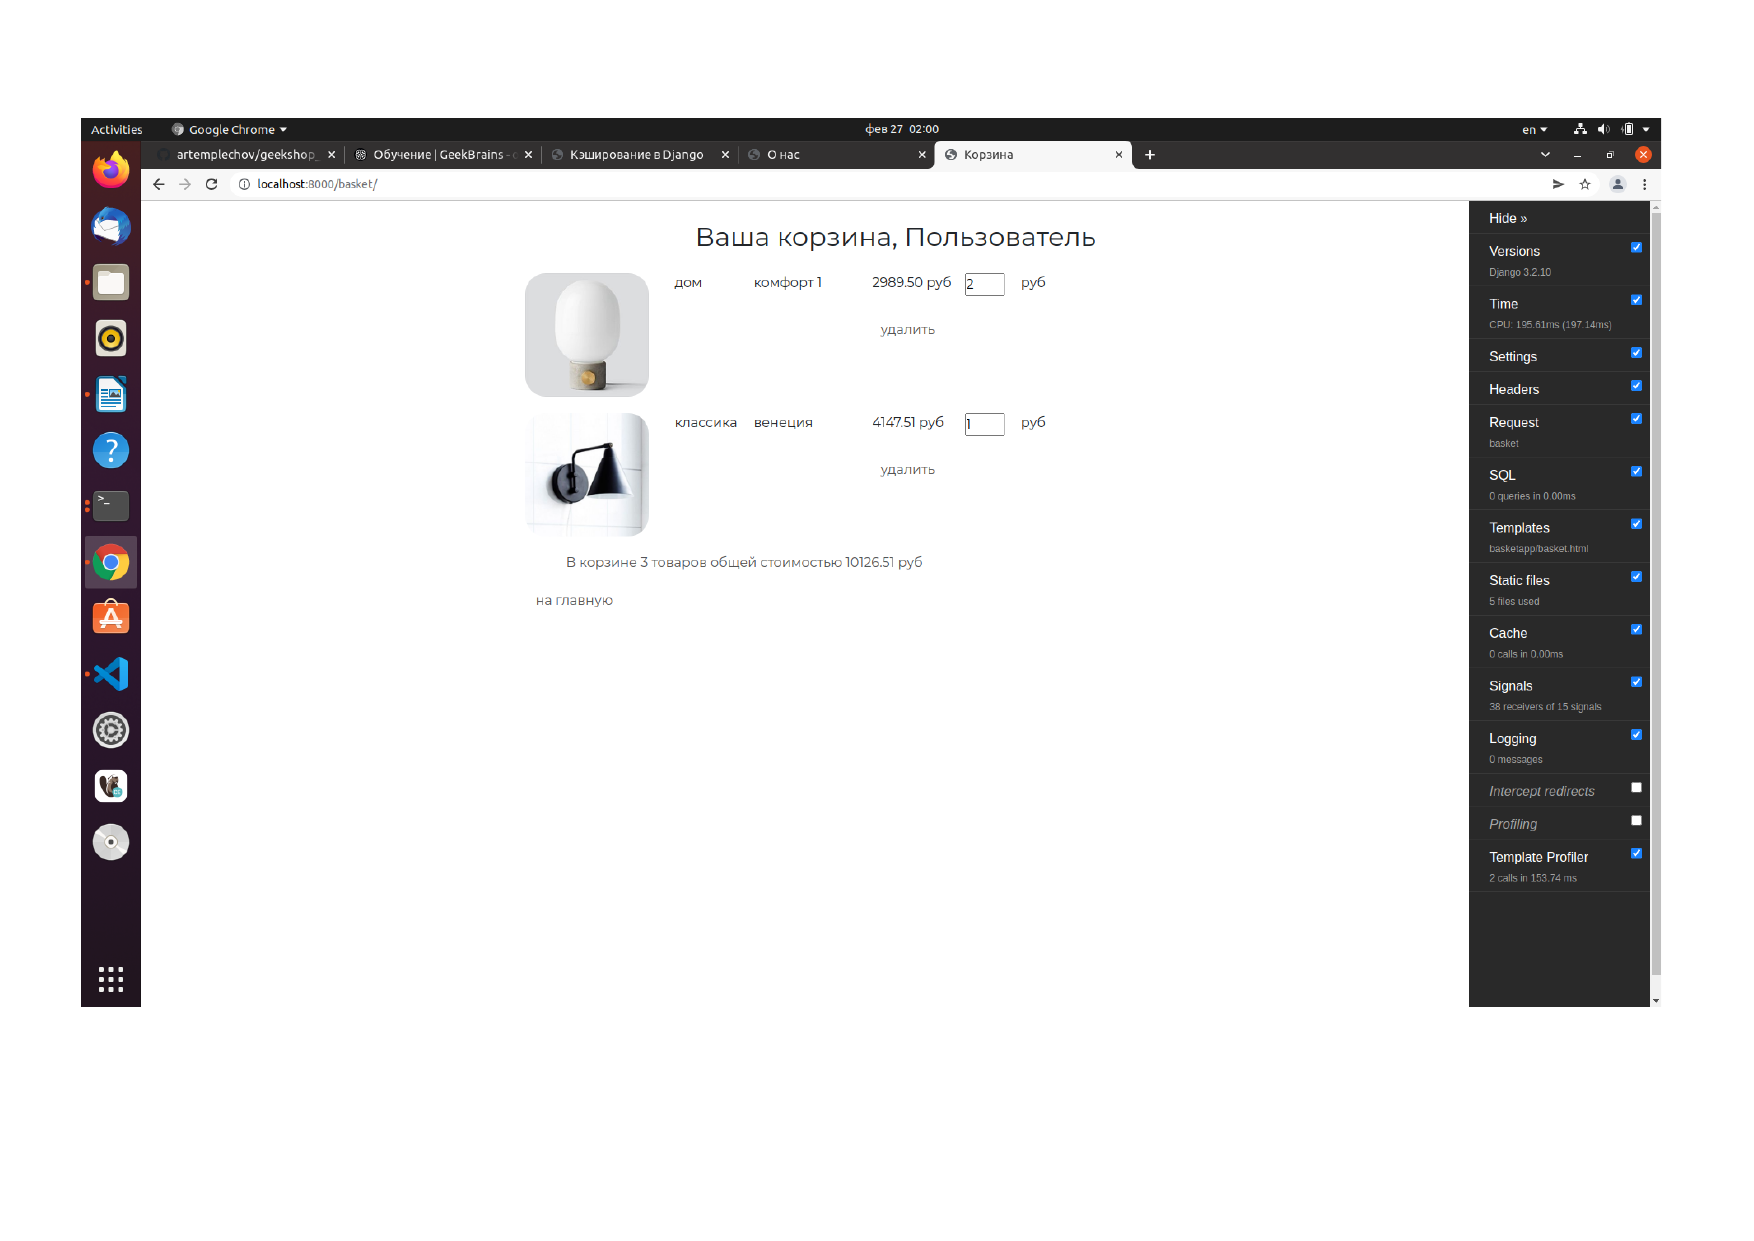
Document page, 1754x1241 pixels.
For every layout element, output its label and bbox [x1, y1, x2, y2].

picture [81, 118, 1662, 1007]
